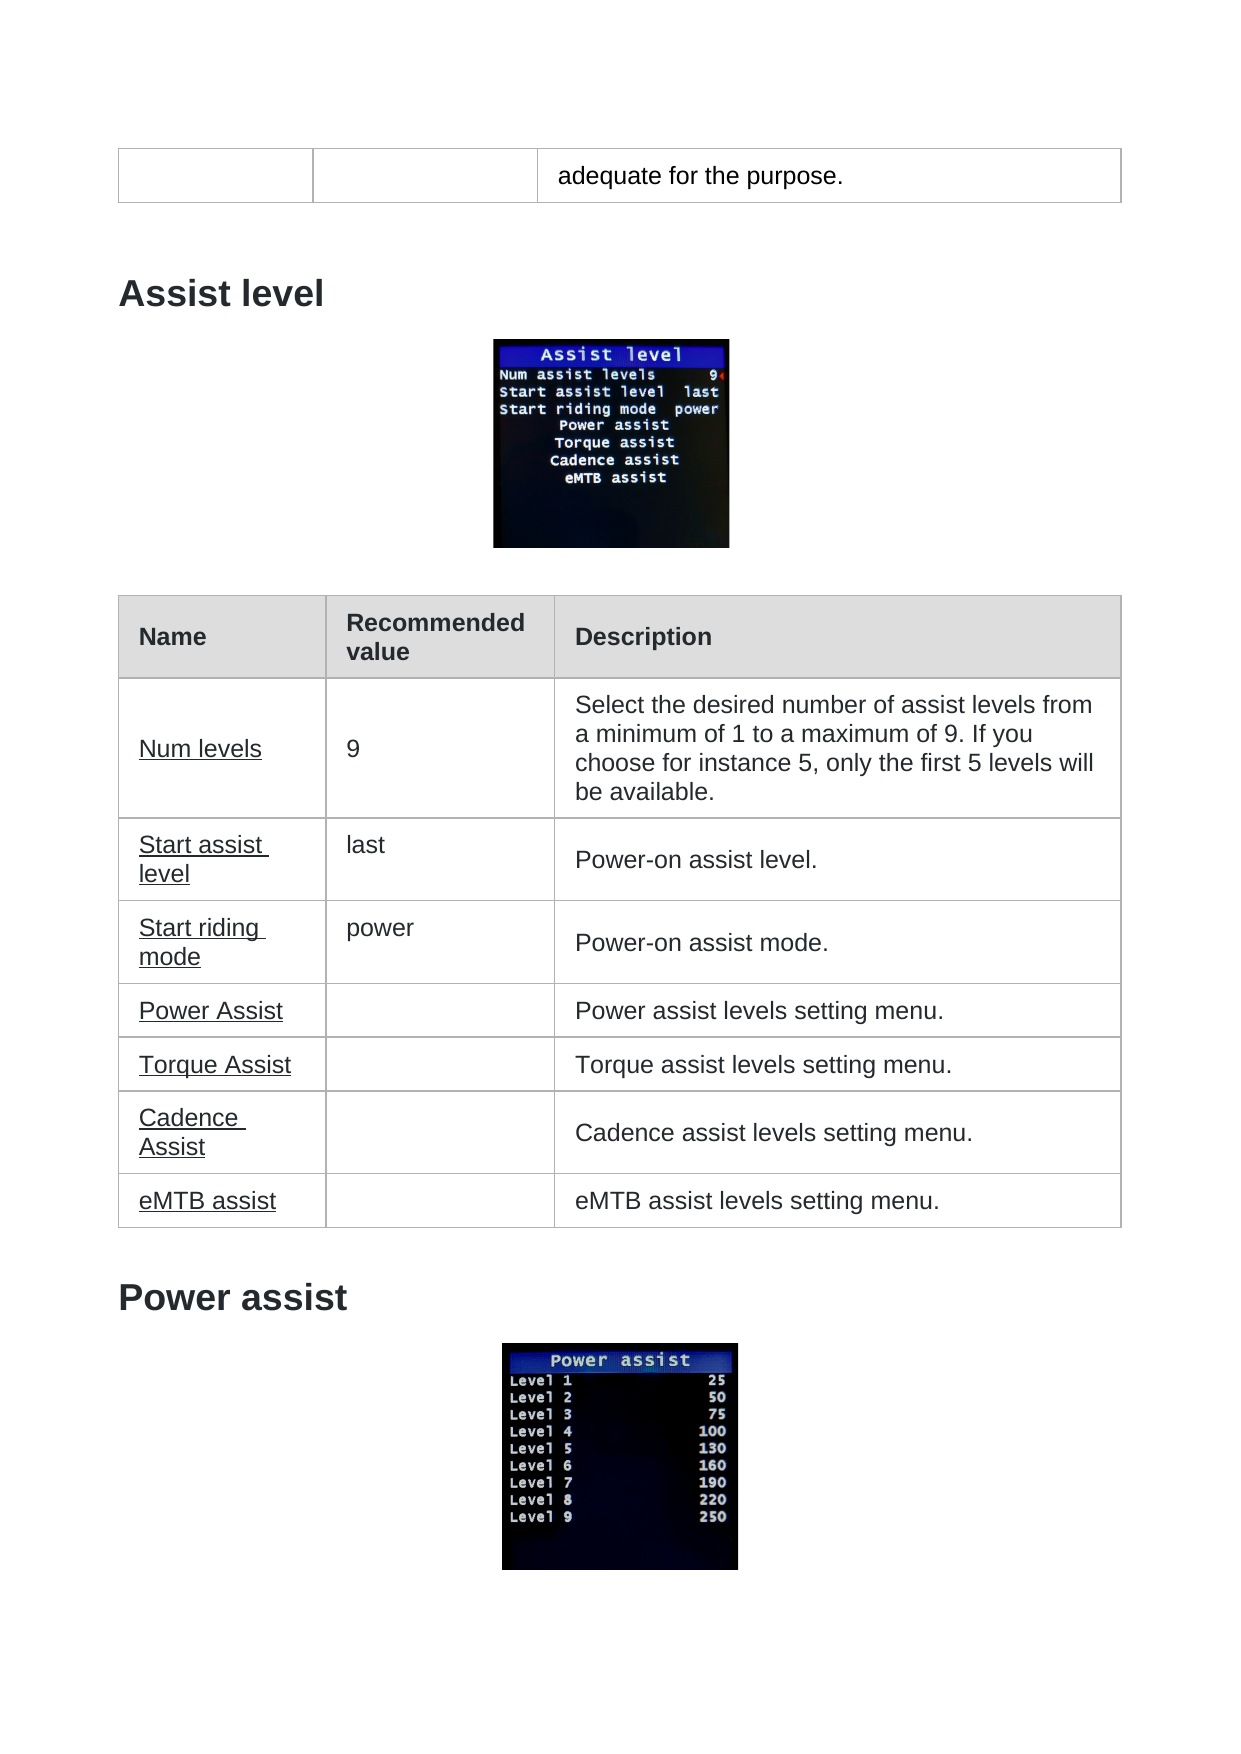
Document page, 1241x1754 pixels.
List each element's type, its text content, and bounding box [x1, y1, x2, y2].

table_cell Start assist level [119, 819, 325, 900]
table_cell Start riding mode [119, 901, 325, 982]
table_cell [327, 1038, 554, 1090]
table_header Name [119, 596, 325, 677]
table_cell Torque Assist [119, 1038, 325, 1090]
table_cell Select the desired number of assist levels from a minimum of 1 to a maximum of 9. If you choose for instance 5, only the first 5 levels will be available. [555, 679, 1120, 817]
table_cell Power-on assist level. [555, 819, 1120, 900]
text Power assist [118, 1275, 1122, 1318]
table_header Recommended value [327, 596, 554, 677]
table_cell Power-on assist mode. [555, 901, 1120, 982]
picture [493, 339, 730, 548]
table_cell Num levels [119, 679, 325, 817]
table_cell Cadence Assist [119, 1092, 325, 1173]
table_cell [327, 1174, 554, 1227]
table_cell last [327, 819, 554, 900]
table_cell adequate for the purpose. [538, 149, 1120, 201]
table_cell [327, 984, 554, 1036]
table_header Description [555, 596, 1120, 677]
table_cell eMTB assist levels setting menu. [555, 1174, 1120, 1227]
table_cell Power Assist [119, 984, 325, 1036]
table_cell eMTB assist [119, 1174, 325, 1227]
table_cell Power assist levels setting menu. [555, 984, 1120, 1036]
table_cell [314, 149, 537, 201]
table_cell 9 [327, 679, 554, 817]
table_cell [327, 1092, 554, 1173]
table_cell Torque assist levels setting menu. [555, 1038, 1120, 1090]
table_cell [119, 149, 312, 201]
picture [502, 1343, 739, 1570]
table_cell power [327, 901, 554, 982]
text Assist level [118, 271, 1122, 314]
table_cell Cadence assist levels setting menu. [555, 1092, 1120, 1173]
